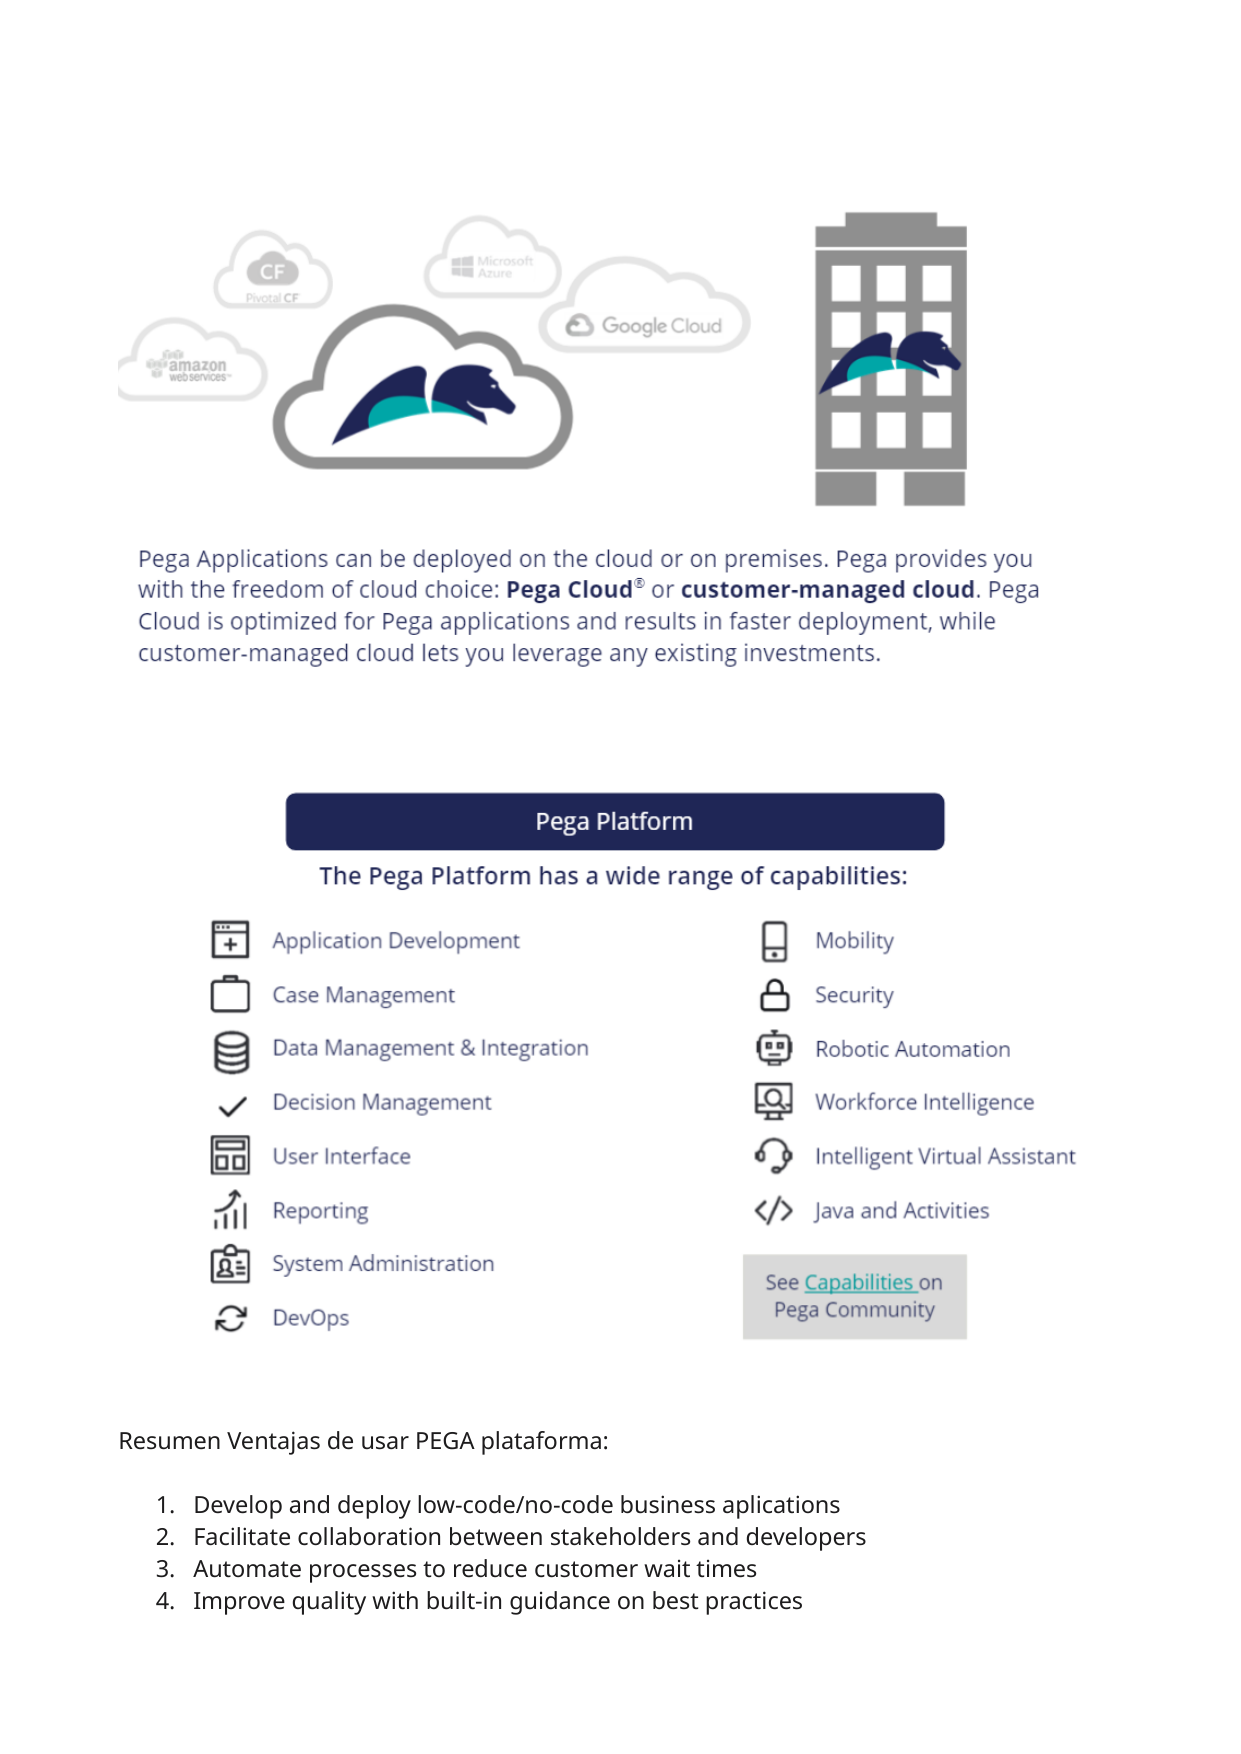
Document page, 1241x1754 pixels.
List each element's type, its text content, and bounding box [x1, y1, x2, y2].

list Develop and deploy low-code/no-code business aplications [156, 1489, 1122, 1521]
list Improve quality with built-in guidance on best practices [156, 1584, 1122, 1617]
text Resumen Ventajas de usar PEGA plataforma: [118, 1425, 1122, 1457]
list Automate processes to reduce customer wait times [156, 1553, 1122, 1584]
list Facilitate collaboration between stakeholders and developers [156, 1521, 1122, 1553]
